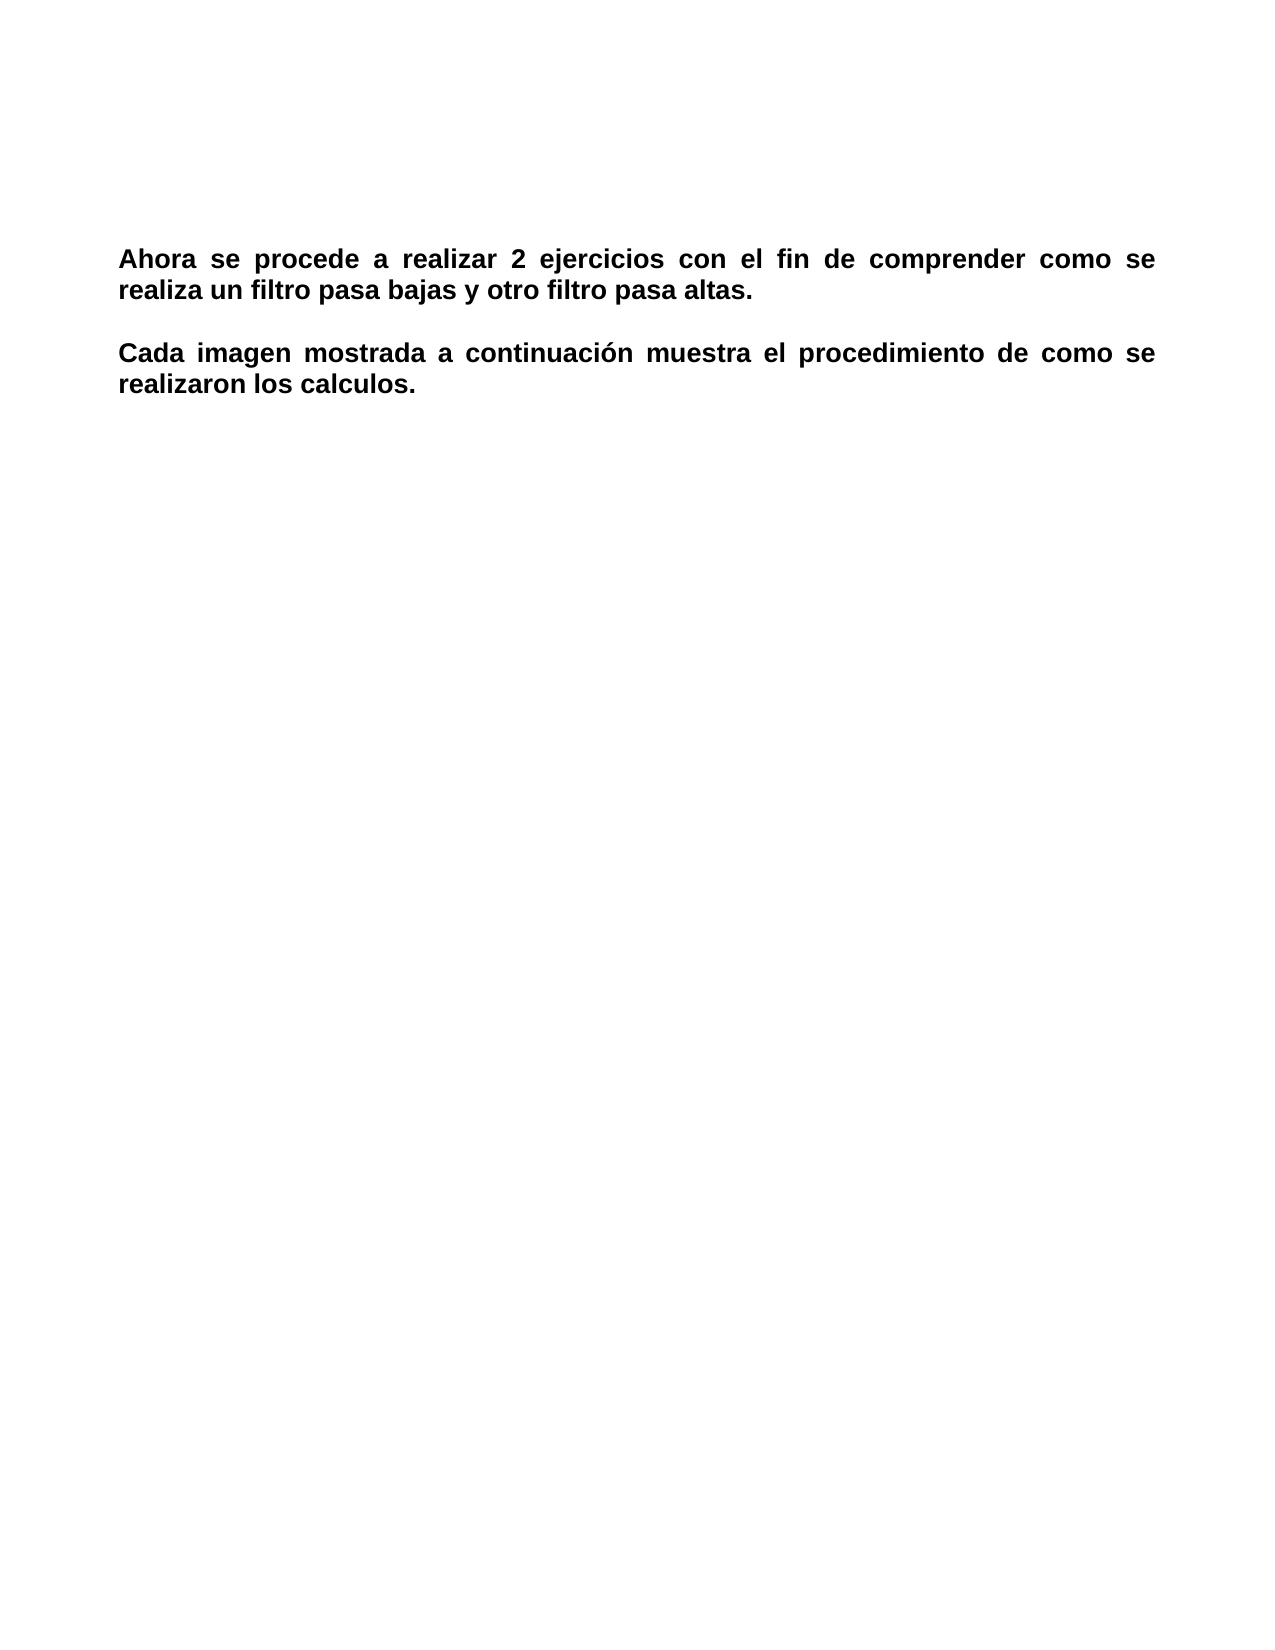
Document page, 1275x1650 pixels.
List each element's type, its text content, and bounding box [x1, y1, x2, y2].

text Cada imagen mostrada a continuación muestra el procedimiento de como se realizaron los calculos. [118, 337, 1157, 399]
text Ahora se procede a realizar 2 ejercicios con el fin de comprender como se realiza un filtro pasa bajas y otro filtro pasa altas. [118, 243, 1157, 306]
